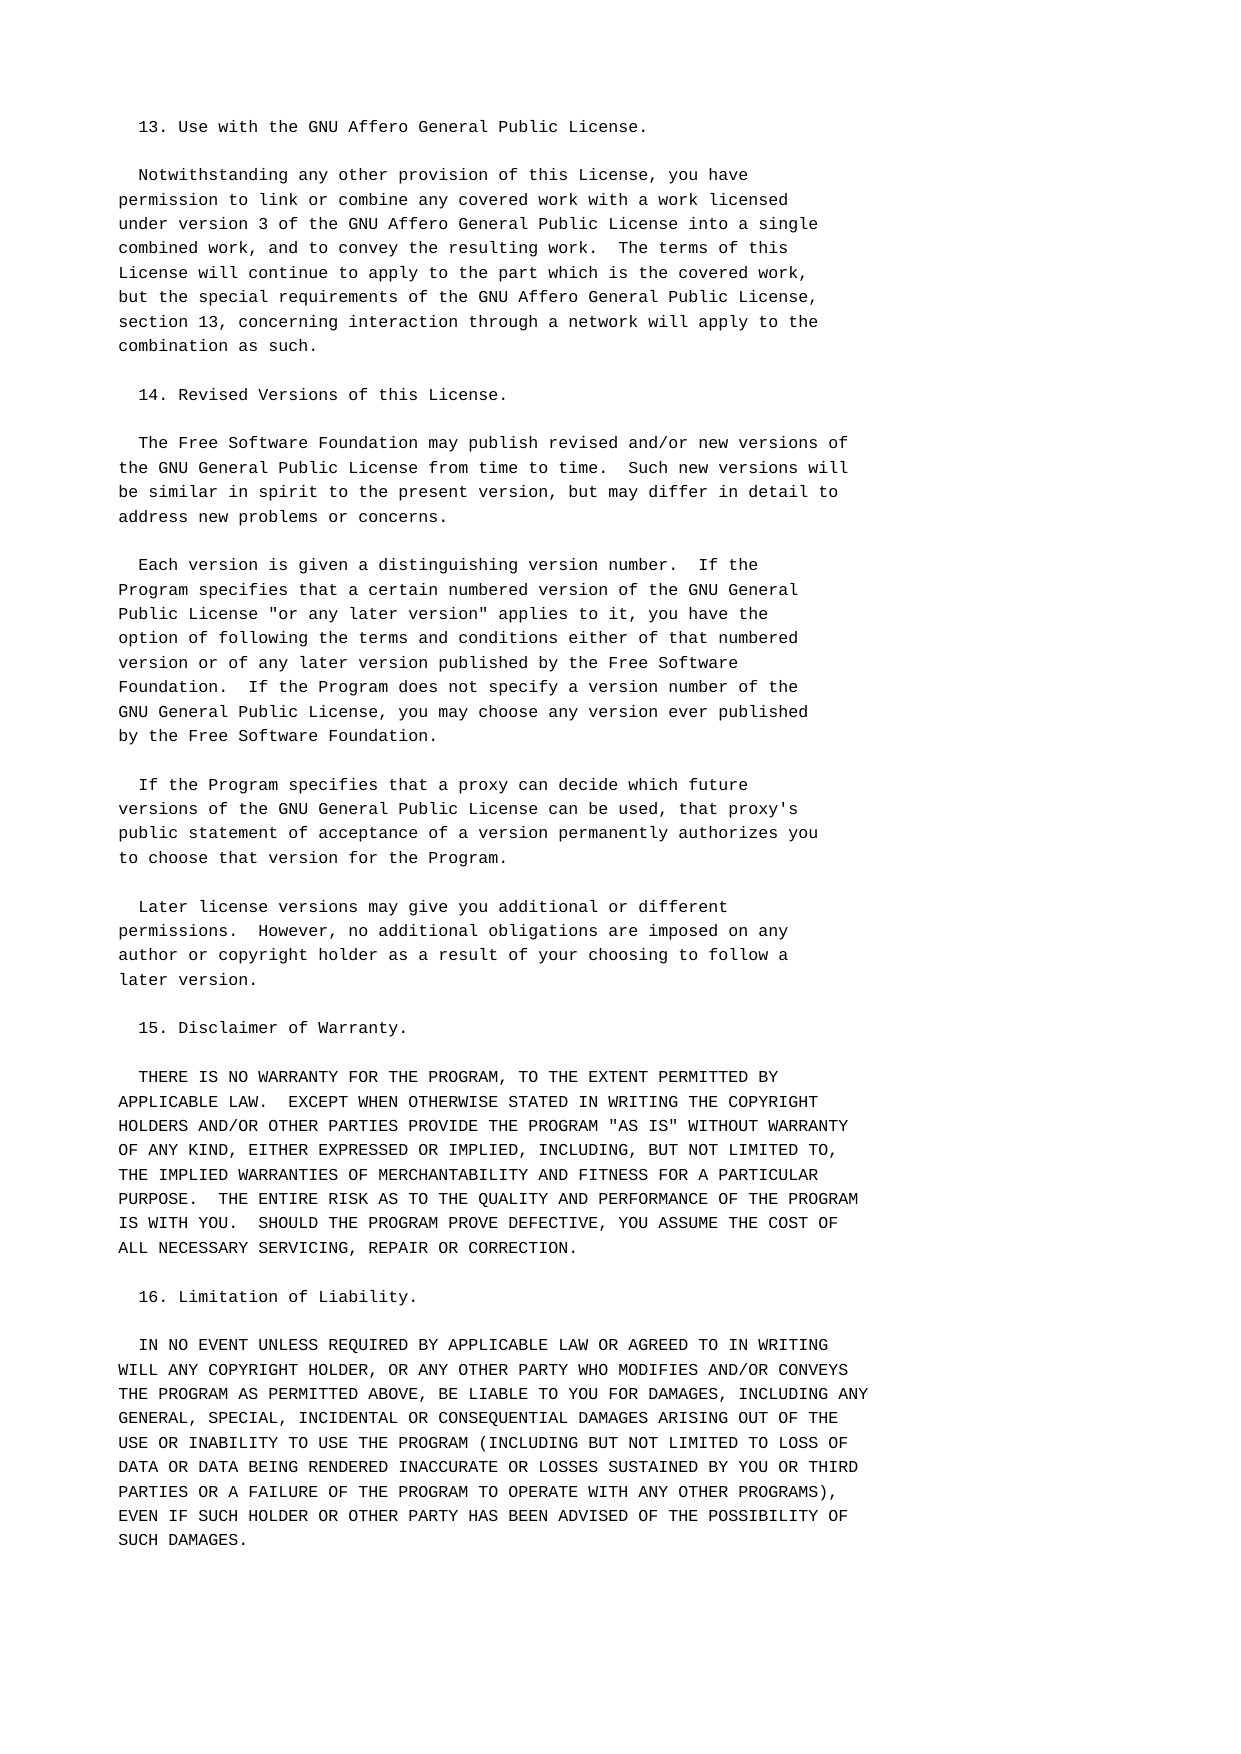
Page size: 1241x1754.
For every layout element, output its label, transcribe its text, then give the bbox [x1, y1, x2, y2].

text GENERAL, SPECIAL, INCIDENTAL OR CONSEQUENTIAL DAMAGES ARISING OUT OF THE [118, 1410, 1122, 1429]
text version or of any later version published by the Free Software [118, 654, 1122, 673]
text USE OR INABILITY TO USE THE PROGRAM (INCLUDING BUT NOT LIMITED TO LOSS OF [118, 1434, 1122, 1453]
text EVEN IF SUCH HOLDER OR OTHER PARTY HAS BEEN ADVISED OF THE POSSIBILITY OF [118, 1507, 1122, 1526]
text section 13, concerning interaction through a network will apply to the [118, 313, 1122, 332]
text permissions. However, no additional obligations are imposed on any [118, 922, 1122, 941]
text PURPOSE. THE ENTIRE RISK AS TO THE QUALITY AND PERFORMANCE OF THE PROGRAM [118, 1191, 1122, 1209]
text the GNU General Public License from time to time. Such new versions will [118, 459, 1122, 478]
text THERE IS NO WARRANTY FOR THE PROGRAM, TO THE EXTENT PERMITTED BY [118, 1069, 1122, 1088]
text but the special requirements of the GNU Affero General Public License, [118, 289, 1122, 308]
text GNU General Public License, you may choose any version ever published [118, 703, 1122, 722]
text License will continue to apply to the part which is the covered work, [118, 264, 1122, 283]
text Notwithstanding any other provision of this License, you have [118, 167, 1122, 186]
text PARTIES OR A FAILURE OF THE PROGRAM TO OPERATE WITH ANY OTHER PROGRAMS), [118, 1483, 1122, 1502]
text combined work, and to convey the resulting work. The terms of this [118, 240, 1122, 259]
text permission to link or combine any covered work with a work licensed [118, 191, 1122, 210]
text to choose that version for the Program. [118, 849, 1122, 868]
text Program specifies that a certain numbered version of the GNU General [118, 581, 1122, 600]
text SUCH DAMAGES. [118, 1532, 1122, 1551]
text IN NO EVENT UNLESS REQUIRED BY APPLICABLE LAW OR AGREED TO IN WRITING [118, 1337, 1122, 1356]
text option of following the terms and conditions either of that numbered [118, 630, 1122, 649]
text THE IMPLIED WARRANTIES OF MERCHANTABILITY AND FITNESS FOR A PARTICULAR [118, 1166, 1122, 1185]
text by the Free Software Foundation. [118, 727, 1122, 746]
text WILL ANY COPYRIGHT HOLDER, OR ANY OTHER PARTY WHO MODIFIES AND/OR CONVEYS [118, 1361, 1122, 1380]
text HOLDERS AND/OR OTHER PARTIES PROVIDE THE PROGRAM "AS IS" WITHOUT WARRANTY [118, 1117, 1122, 1136]
text DATA OR DATA BEING RENDERED INACCURATE OR LOSSES SUSTAINED BY YOU OR THIRD [118, 1459, 1122, 1478]
text combination as such. [118, 337, 1122, 356]
text public statement of acceptance of a version permanently authorizes you [118, 825, 1122, 844]
text Foundation. If the Program does not specify a version number of the [118, 679, 1122, 698]
text later version. [118, 971, 1122, 990]
text 16. Limitation of Liability. [118, 1288, 1122, 1307]
text OF ANY KIND, EITHER EXPRESSED OR IMPLIED, INCLUDING, BUT NOT LIMITED TO, [118, 1142, 1122, 1161]
text APPLICABLE LAW. EXCEPT WHEN OTHERWISE STATED IN WRITING THE COPYRIGHT [118, 1093, 1122, 1112]
text 13. Use with the GNU Affero General Public License. [118, 118, 1122, 137]
text 14. Revised Versions of this License. [118, 386, 1122, 405]
text 15. Disclaimer of Warranty. [118, 1020, 1122, 1039]
text author or copyright holder as a result of your choosing to follow a [118, 947, 1122, 966]
text under version 3 of the GNU Affero General Public License into a single [118, 216, 1122, 234]
text The Free Software Foundation may publish revised and/or new versions of [118, 435, 1122, 454]
text THE PROGRAM AS PERMITTED ABOVE, BE LIABLE TO YOU FOR DAMAGES, INCLUDING ANY [118, 1386, 1122, 1404]
text ALL NECESSARY SERVICING, REPAIR OR CORRECTION. [118, 1239, 1122, 1258]
text address new problems or concerns. [118, 508, 1122, 527]
text Public License "or any later version" applies to it, you have the [118, 606, 1122, 624]
text Each version is given a distinguishing version number. If the [118, 557, 1122, 576]
text versions of the GNU General Public License can be used, that proxy's [118, 801, 1122, 819]
text Later license versions may give you additional or different [118, 898, 1122, 917]
text IS WITH YOU. SHOULD THE PROGRAM PROVE DEFECTIVE, YOU ASSUME THE COST OF [118, 1215, 1122, 1234]
text If the Program specifies that a proxy can decide which future [118, 776, 1122, 795]
text be similar in spirit to the present version, but may differ in detail to [118, 484, 1122, 503]
